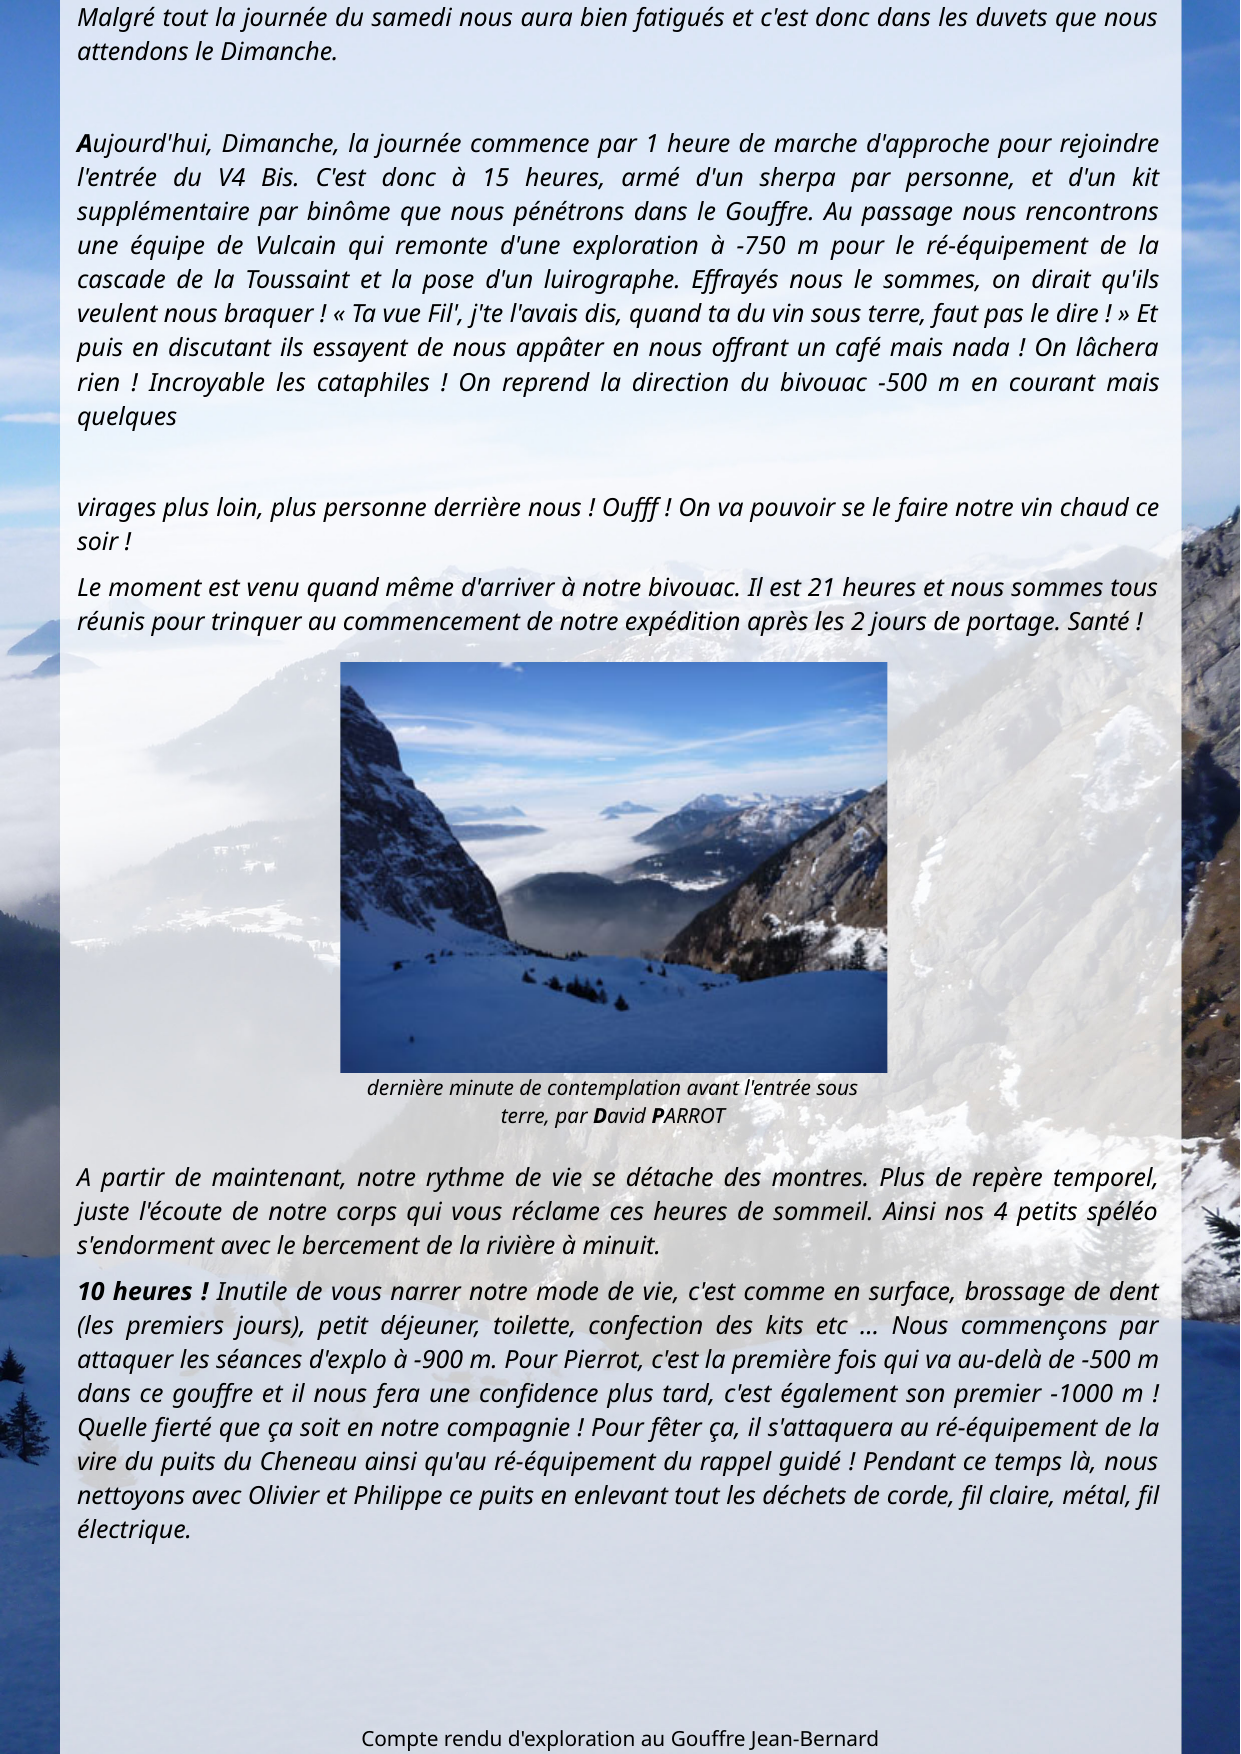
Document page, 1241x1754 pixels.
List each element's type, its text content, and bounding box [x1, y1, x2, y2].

text Aujourd'hui, Dimanche, la journée commence par 1 heure de marche d'approche pour rejoindre l'entrée du V4 Bis. C'est donc à 15 heures, armé d'un sherpa par personne, et d'un kit supplémentaire par binôme que nous pénétrons dans le Gouffre. Au passage nous rencontrons une équipe de Vulcain qui remonte d'une exploration à -750 m pour le ré-équipement de la cascade de la Toussaint et la pose d'un luirographe. Effrayés nous le sommes, on dirait qu'ils veulent nous braquer ! « Ta vue Fil', j'te l'avais dis, quand ta du vin sous terre, faut pas le dire ! » Et puis en discutant ils essayent de nous appâter en nous offrant un café mais nada ! On lâchera rien ! Incroyable les cataphiles ! On reprend la direction du bivouac -500 m en courant mais quelques [77, 126, 1163, 432]
text virages plus loin, plus personne derrière nous ! Oufff ! On va pouvoir se le faire notre vin chaud ce soir ! [77, 490, 1163, 558]
text 10 heures ! Inutile de vous narrer notre mode de vie, c'est comme en surface, brossage de dent (les premiers jours), petit déjeuner, toilette, confection des kits etc … Nous commençons par attaquer les séances d'explo à -900 m. Pour Pierrot, c'est la première fois qui va au-delà de -500 m dans ce gouffre et il nous fera une confidence plus tard, c'est également son premier -1000 m ! Quelle fierté que ça soit en notre compagnie ! Pour fêter ça, il s'attaquera au ré-équipement de la vire du puits du Cheneau ainsi qu'au ré-équipement du rappel guidé ! Pendant ce temps là, nous nettoyons avec Olivier et Philippe ce puits en enlevant tout les déchets de corde, fil claire, métal, fil électrique. [77, 1273, 1163, 1546]
text A partir de maintenant, notre rythme de vie se détache des montres. Plus de repère temporel, juste l'écoute de notre corps qui vous réclame ces heures de sommeil. Ainsi nos 4 petits spéléo s'endorment avec le bercement de la rivière à minuit. [77, 650, 1163, 1262]
text dernière minute de contemplation avant l'entrée sous terre, par David PARROT [340, 1073, 887, 1130]
picture [0, 0, 1241, 1754]
text Malgré tout la journée du samedi nous aura bien fatigués et c'est donc dans les duvets que nous attendons le Dimanche. [77, 0, 1163, 68]
text Le moment est venu quand même d'arriver à notre bivouac. Il est 21 heures et nous sommes tous réunis pour trinquer au commencement de notre expédition après les 2 jours de portage. Santé ! [77, 570, 1163, 638]
